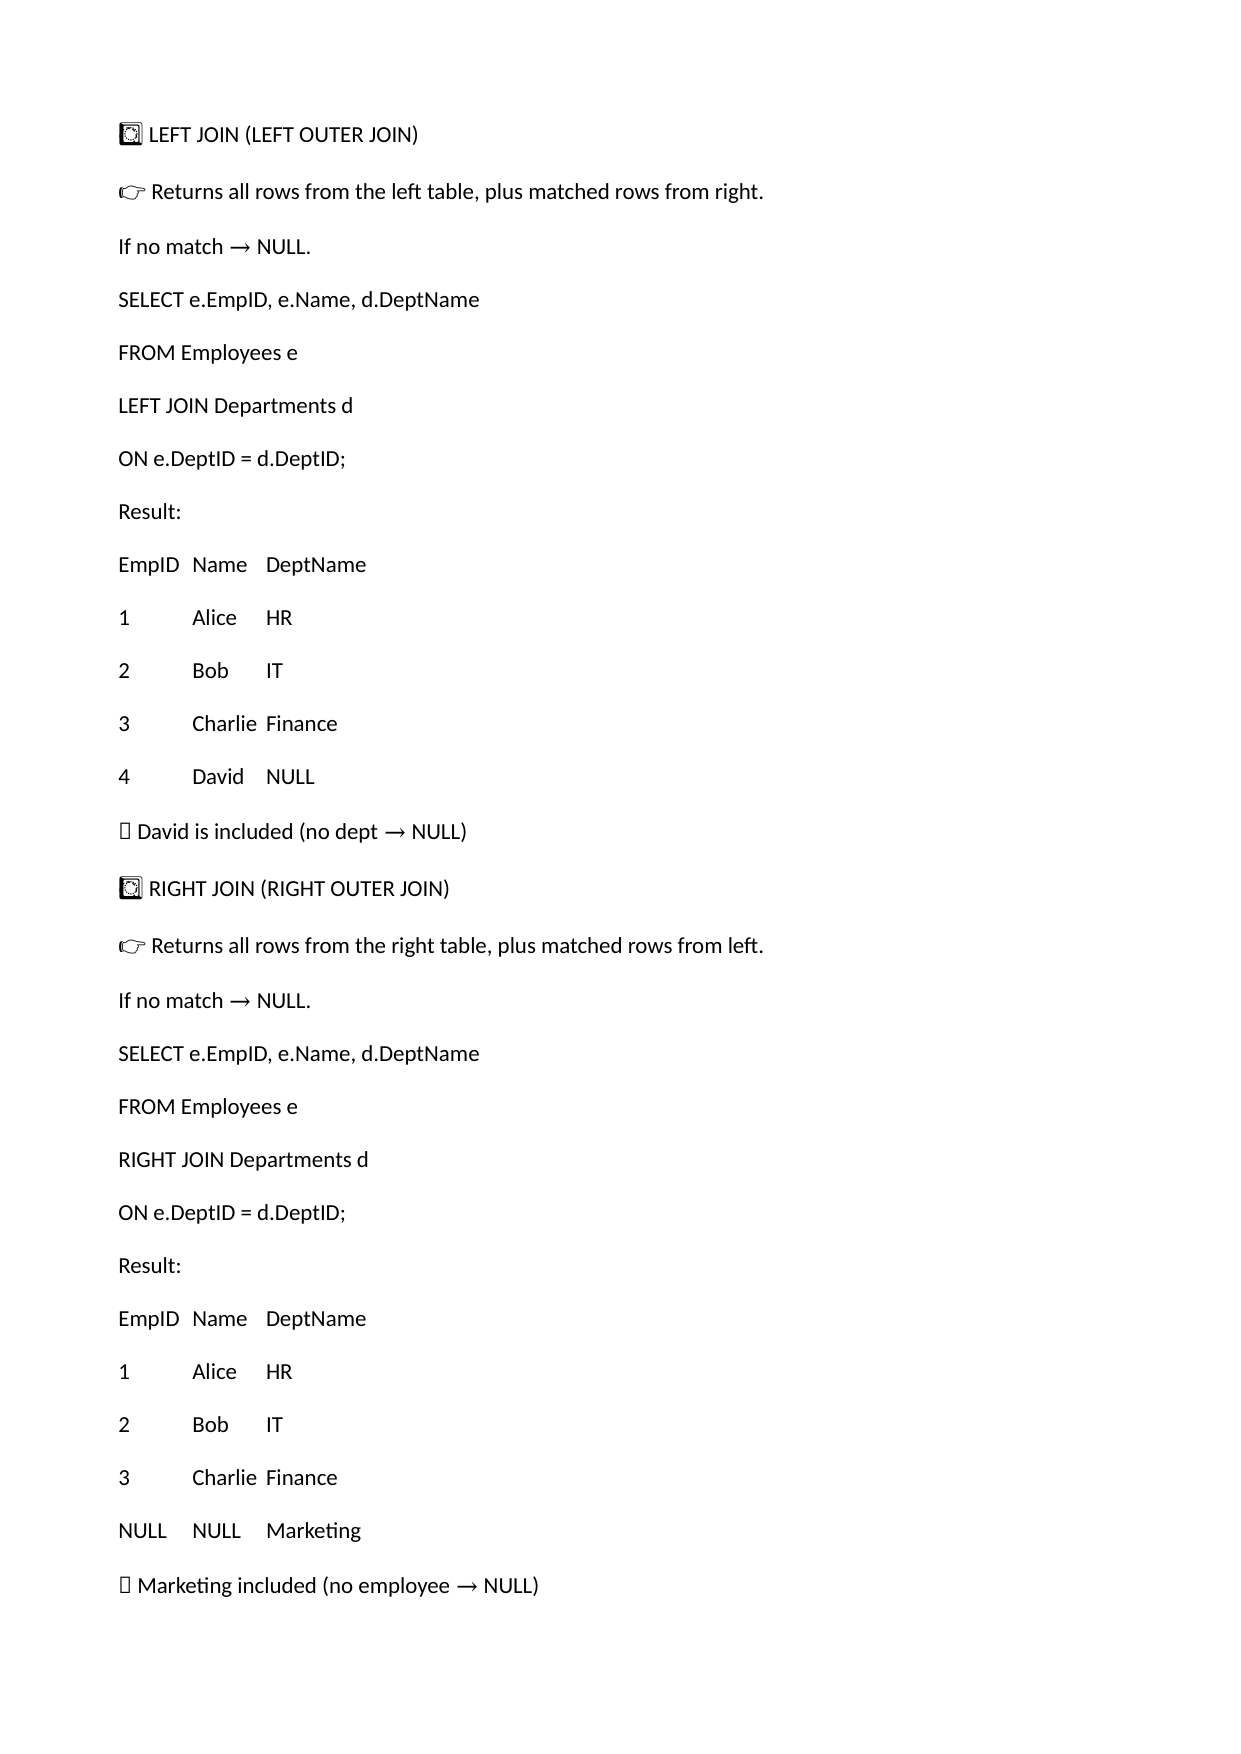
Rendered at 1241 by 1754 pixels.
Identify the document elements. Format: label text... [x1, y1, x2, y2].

text ✅ David is included (no dept → NULL) [118, 815, 1122, 847]
text ✅ Marketing included (no employee → NULL) [118, 1569, 1122, 1601]
text 4 David NULL [118, 762, 1122, 790]
text EmpID Name DeptName [118, 1304, 1122, 1332]
text Result: [118, 1251, 1122, 1279]
text 3 Charlie Finance [118, 1463, 1122, 1491]
text ON e.DeptID = d.DeptID; [118, 444, 1122, 472]
text If no match → NULL. [118, 232, 1122, 260]
text ON e.DeptID = d.DeptID; [118, 1198, 1122, 1226]
text NULL NULL Marketing [118, 1516, 1122, 1544]
text Result: [118, 497, 1122, 525]
text FROM Employees e [118, 1092, 1122, 1120]
text 2 Bob IT [118, 1410, 1122, 1438]
text 3 Charlie Finance [118, 709, 1122, 737]
text SELECT e.EmpID, e.Name, d.DeptName [118, 1039, 1122, 1067]
text 2 Bob IT [118, 656, 1122, 684]
text RIGHT JOIN Departments d [118, 1145, 1122, 1173]
text LEFT JOIN Departments d [118, 391, 1122, 419]
text If no match → NULL. [118, 986, 1122, 1014]
text ️⃣ LEFT JOIN (LEFT OUTER JOIN) [118, 118, 1122, 149]
text 1 Alice HR [118, 1357, 1122, 1385]
text ️⃣ RIGHT JOIN (RIGHT OUTER JOIN) [118, 872, 1122, 903]
text 1 Alice HR [118, 603, 1122, 631]
text FROM Employees e [118, 338, 1122, 366]
text 👉 Returns all rows from the right table, plus matched rows from left. [118, 929, 1122, 960]
text EmpID Name DeptName [118, 550, 1122, 578]
text SELECT e.EmpID, e.Name, d.DeptName [118, 285, 1122, 313]
text 👉 Returns all rows from the left table, plus matched rows from right. [118, 175, 1122, 206]
